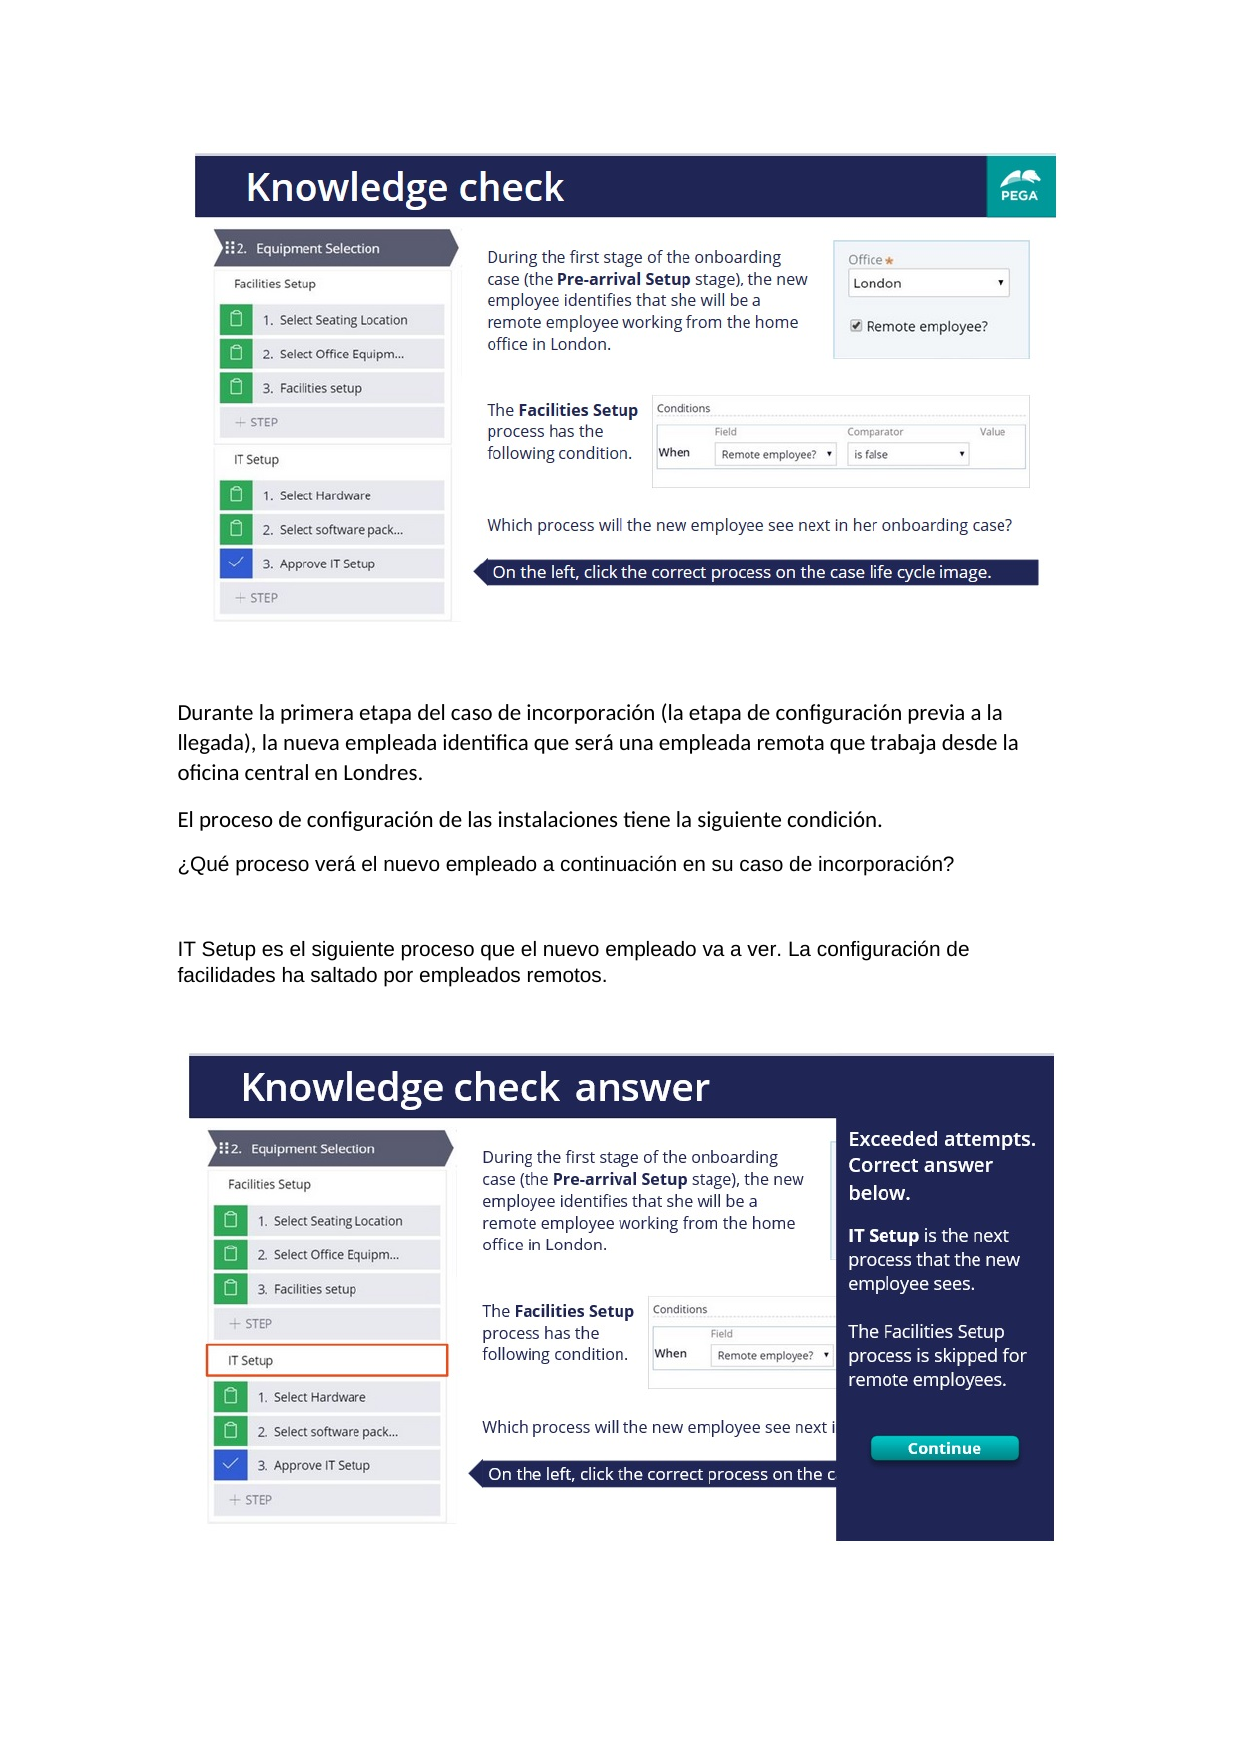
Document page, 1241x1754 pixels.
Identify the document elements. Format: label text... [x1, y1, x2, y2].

text Durante la primera etapa del caso de incorporación (la etapa de configuración previa a la llegada), la nueva empleada identifica que será una empleada remota que trabaja desde la oficina central en Londres. [177, 698, 1063, 786]
text ¿Qué proceso verá el nuevo empleado a continuación en su caso de incorporación? [177, 852, 1063, 876]
picture [177, 147, 1063, 633]
text IT Setup es el siguiente proceso que el nuevo empleado va a ver. La configuración de facilidades ha saltado por empleados remotos. [177, 937, 1063, 987]
text El proceso de configuración de las instalaciones tiene la siguiente condición. [177, 805, 1063, 833]
picture [177, 1048, 1063, 1545]
